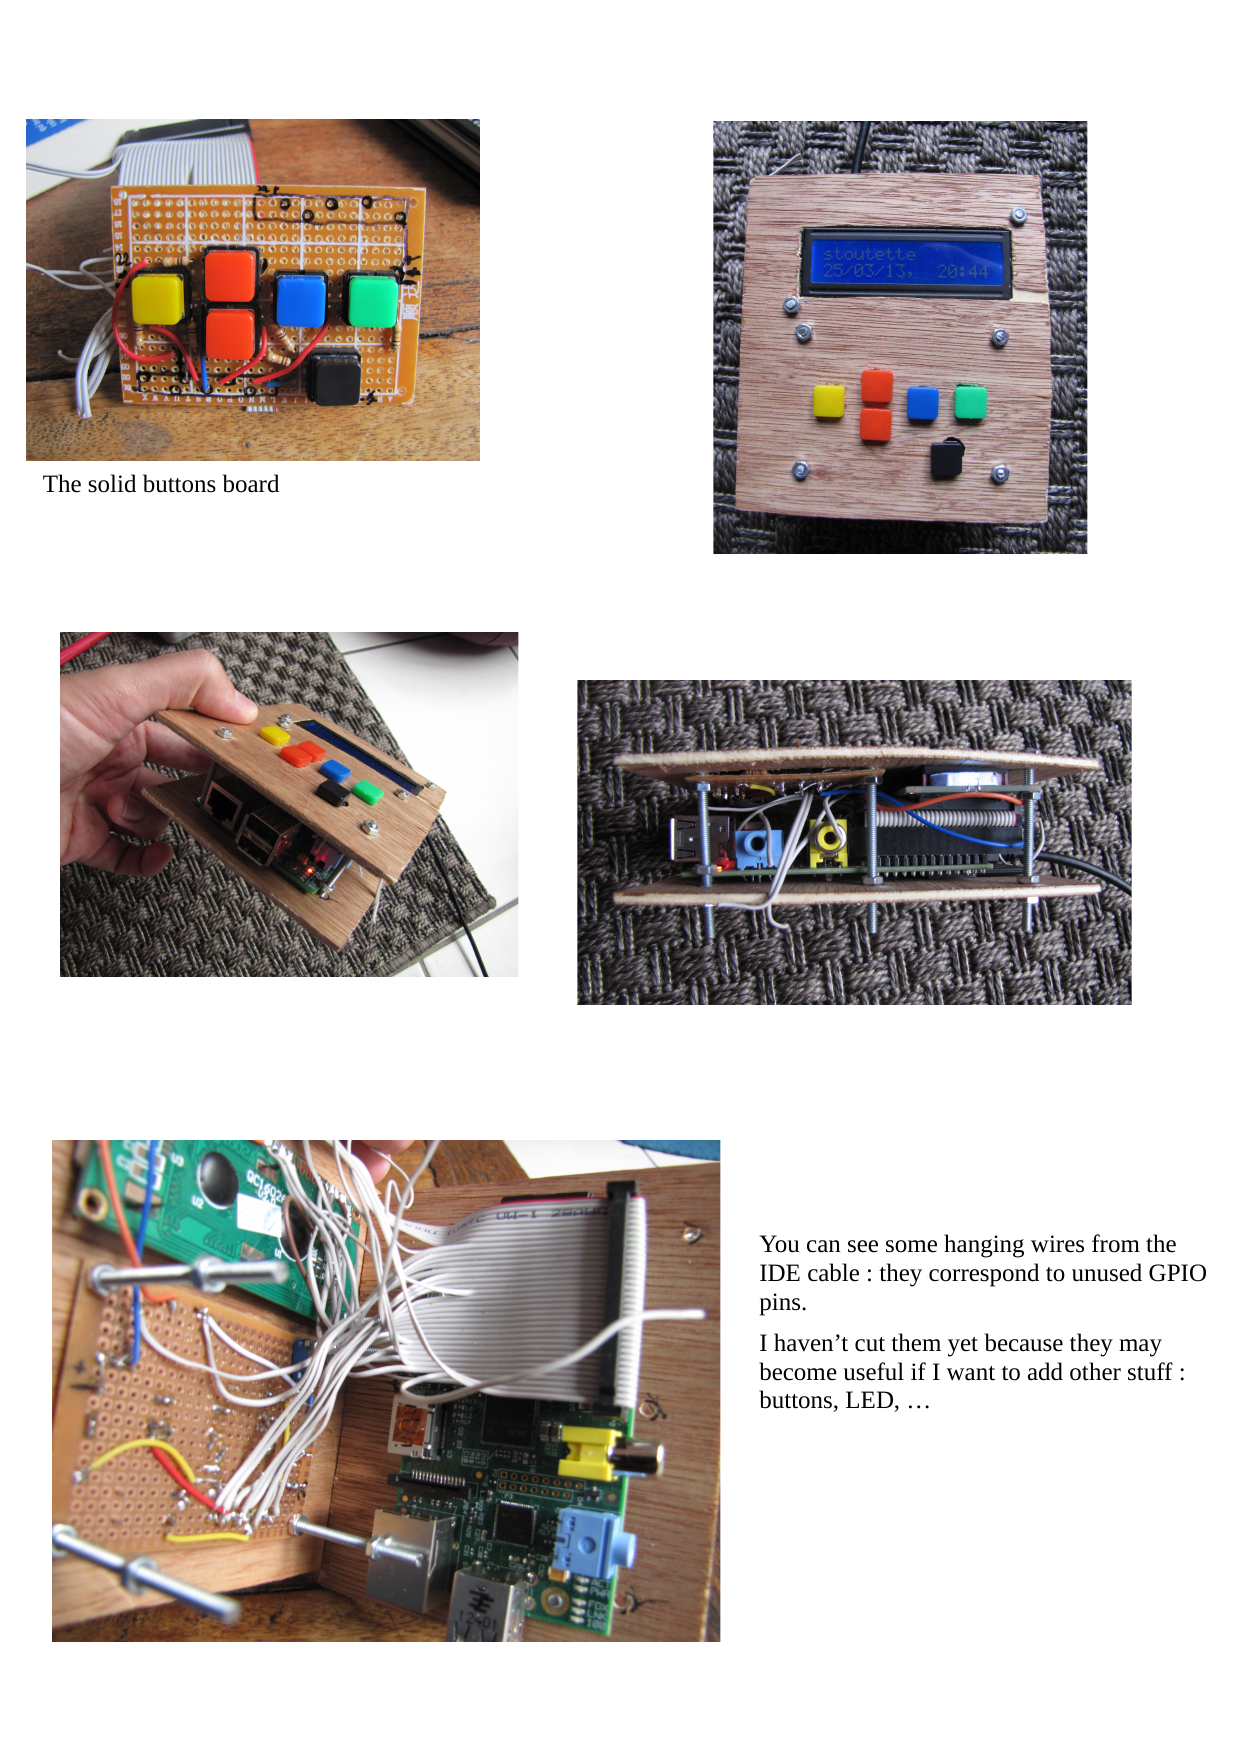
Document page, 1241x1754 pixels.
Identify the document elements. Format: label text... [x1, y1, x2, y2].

picture [52, 1140, 721, 1642]
picture [713, 121, 1088, 554]
text You can see some hanging wires from the IDE cable : they correspond to unused GPIO pins. [759, 1229, 1213, 1316]
text The solid buttons board [43, 469, 342, 498]
picture [577, 680, 1132, 1005]
picture [60, 632, 519, 977]
text I haven’t cut them yet because they may become useful if I want to add other stuff : buttons, LED, … [759, 1328, 1213, 1414]
